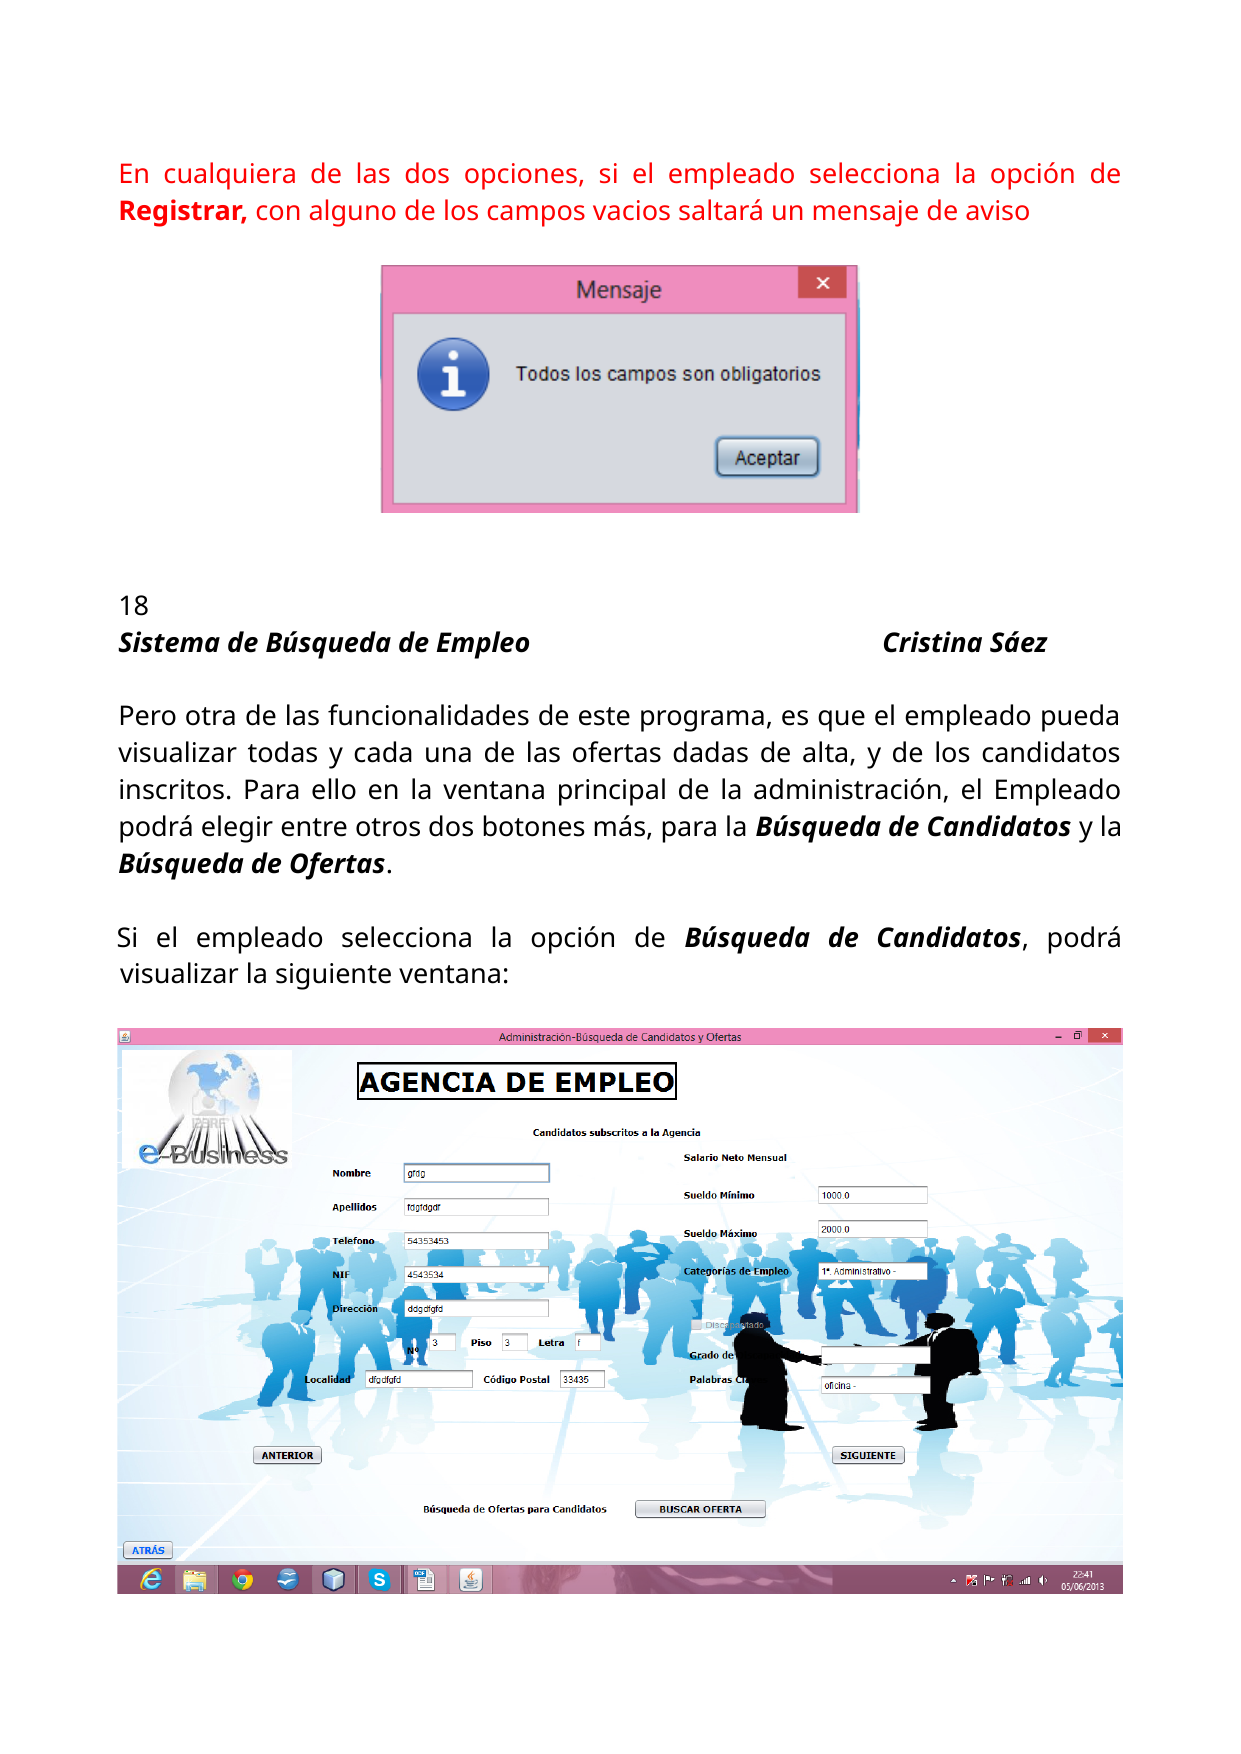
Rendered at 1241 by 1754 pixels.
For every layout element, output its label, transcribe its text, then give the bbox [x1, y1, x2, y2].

text Sistema de Búsqueda de Empleo Cristina Sáez [118, 623, 1122, 660]
text En cualquiera de las dos opciones, si el empleado selecciona la opción de Registrar, con alguno de los campos vacios saltará un mensaje de aviso [118, 155, 1122, 229]
text Si el empleado selecciona la opción de Búsqueda de Candidatos, podrá visualizar la siguiente ventana: [116, 918, 1122, 992]
picture [117, 1028, 1123, 1594]
text 23 [118, 586, 1122, 623]
text Pero otra de las funcionalidades de este programa, es que el empleado pueda visualizar todas y cada una de las ofertas dadas de alta, y de los candidatos inscritos. Para ello en la ventana principal de la administración, el Empleado podrá elegir entre otros dos botones más, para la Búsqueda de Candidatos y la Búsqueda de Ofertas. [118, 697, 1122, 881]
